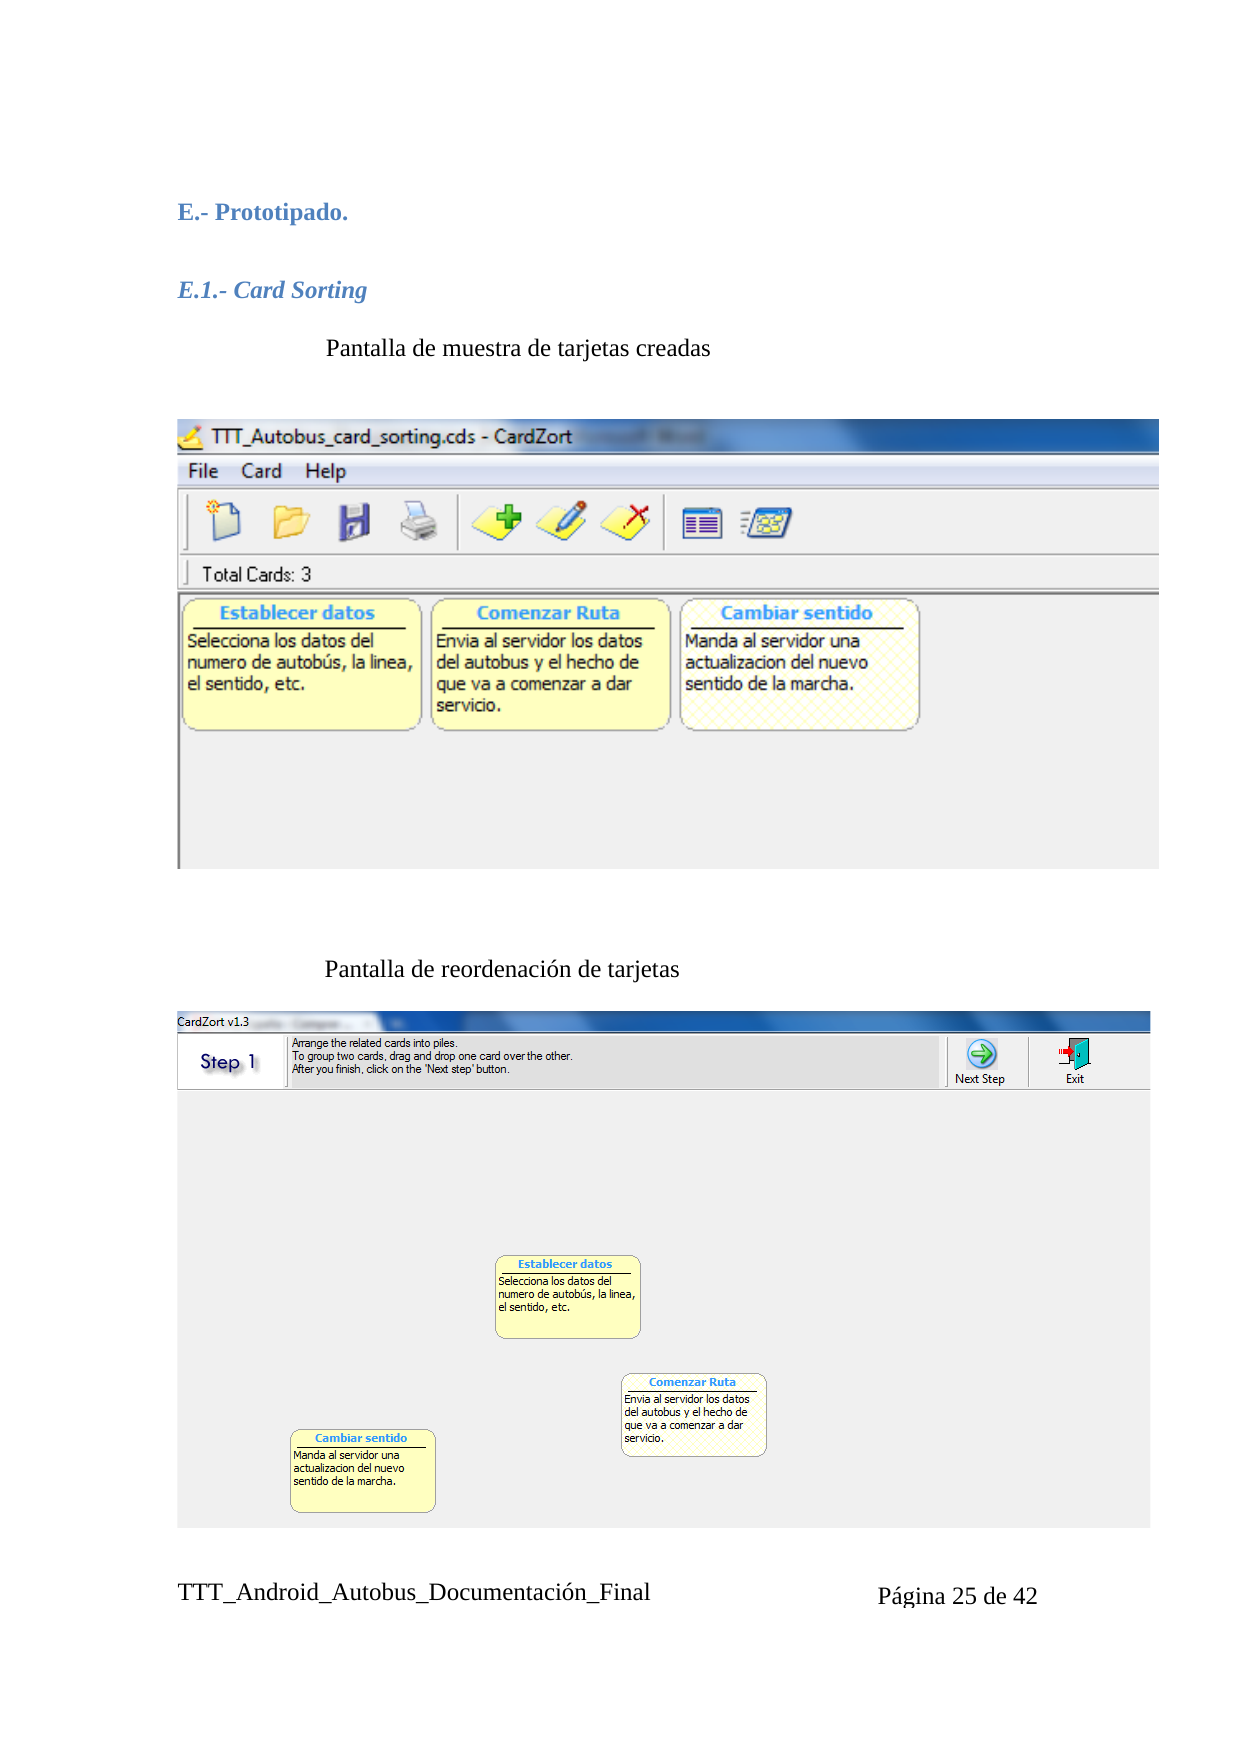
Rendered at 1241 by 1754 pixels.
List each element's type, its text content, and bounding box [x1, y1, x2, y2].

subtitle E.1.- Card Sorting [177, 276, 1063, 304]
picture [177, 1011, 1151, 1528]
text Pantalla de muestra de tarjetas creadas [251, 333, 1063, 362]
text Pantalla de reordenación de tarjetas [177, 954, 1063, 983]
subtitle E.- Prototipado. [177, 197, 1063, 226]
